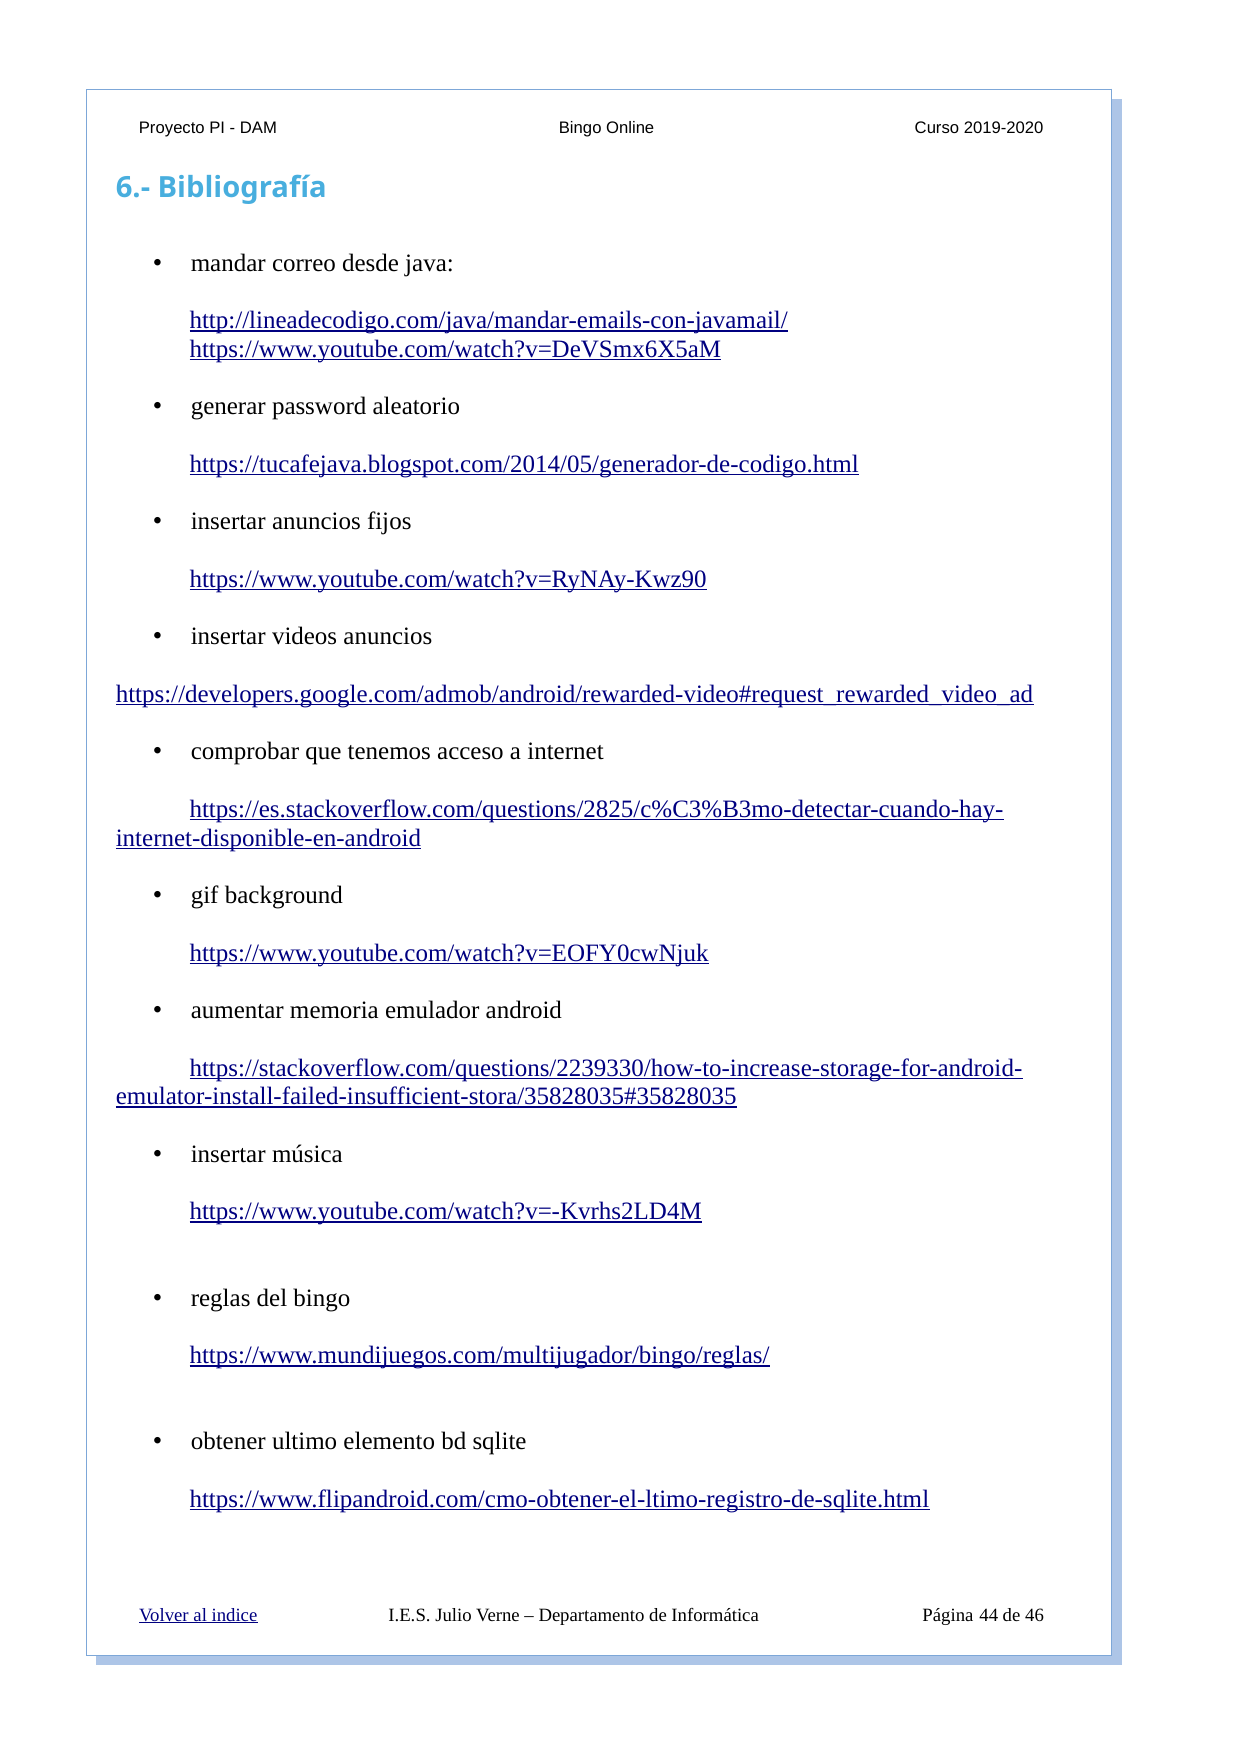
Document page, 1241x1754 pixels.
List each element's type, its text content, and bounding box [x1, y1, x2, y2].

list insertar anuncios fijos [153, 506, 1082, 535]
text https://www.youtube.com/watch?v=DeVSmx6X5aM [116, 334, 1082, 363]
subtitle 6.- Bibliografía [116, 167, 1082, 206]
text https://tucafejava.blogspot.com/2014/05/generador-de-codigo.html [116, 449, 1082, 478]
text https://www.youtube.com/watch?v=RyNAy-Kwz90 [116, 564, 1082, 593]
list generar password aleatorio [153, 391, 1082, 420]
text https://www.youtube.com/watch?v=-Kvrhs2LD4M [116, 1196, 1082, 1225]
text https://www.mundijuegos.com/multijugador/bingo/reglas/ [116, 1340, 1082, 1369]
text https://es.stackoverflow.com/questions/2825/c%C3%B3mo-detectar-cuando-hay-internet-disponible-en-android [116, 794, 1082, 851]
list insertar videos anuncios [153, 621, 1082, 650]
text https://developers.google.com/admob/android/rewarded-video#request_rewarded_video_ad [116, 679, 1082, 708]
list reglas del bingo [153, 1283, 1082, 1311]
text https://stackoverflow.com/questions/2239330/how-to-increase-storage-for-android-emulator-install-failed-insufficient-stora/35828035#35828035 [116, 1053, 1082, 1110]
list obtener ultimo elemento bd sqlite [153, 1426, 1082, 1455]
list mandar correo desde java: [153, 248, 1082, 276]
list insertar música [153, 1139, 1082, 1168]
list gif background [153, 880, 1082, 909]
text https://www.flipandroid.com/cmo-obtener-el-ltimo-registro-de-sqlite.html [116, 1484, 1082, 1513]
list aumentar memoria emulador android [153, 995, 1082, 1024]
text http://lineadecodigo.com/java/mandar-emails-con-javamail/ [116, 305, 1082, 334]
list comprobar que tenemos acceso a internet [153, 736, 1082, 765]
text https://www.youtube.com/watch?v=EOFY0cwNjuk [116, 938, 1082, 966]
